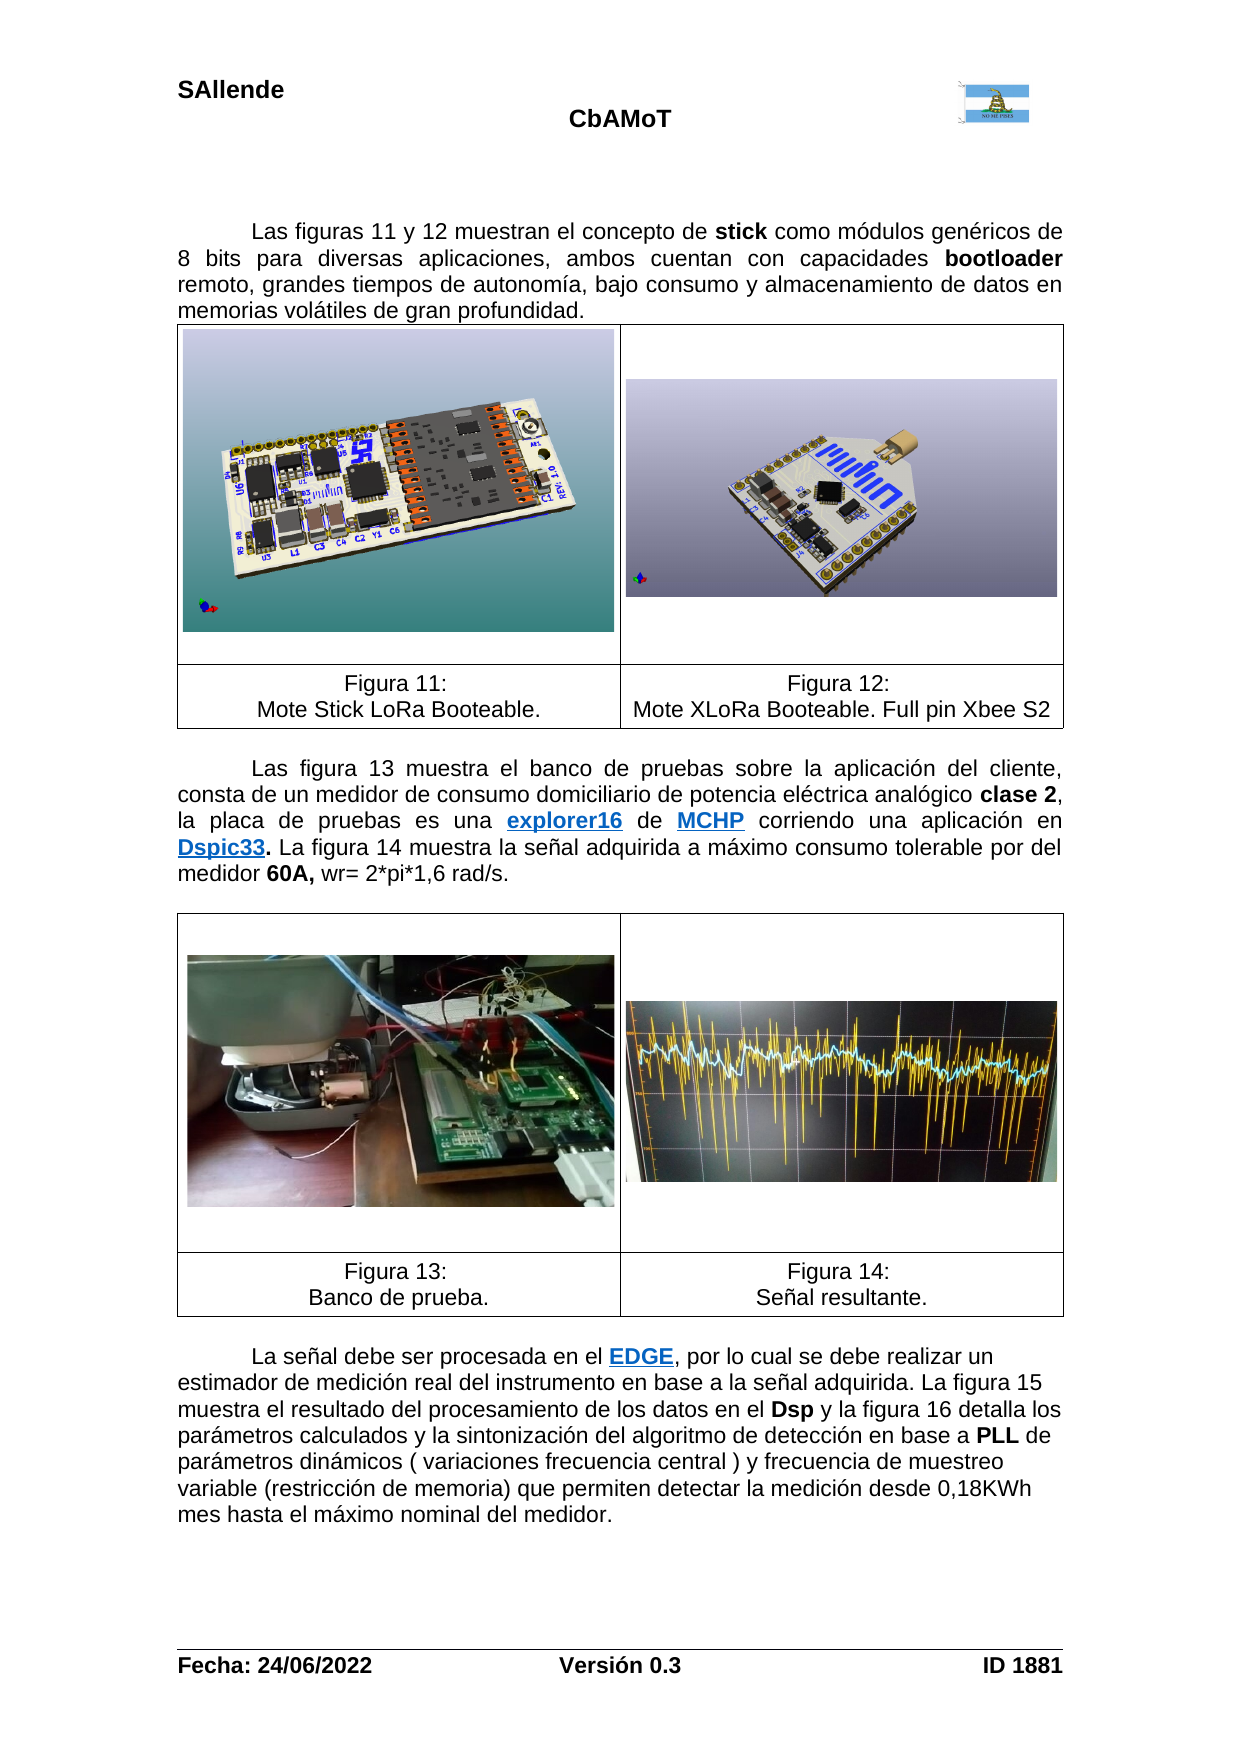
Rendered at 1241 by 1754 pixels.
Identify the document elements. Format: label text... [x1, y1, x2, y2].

text Las figuras 11 y 12 muestran el concepto de stick como módulos genéricos de 8 bits para diversas aplicaciones, ambos cuentan con capacidades bootloader remoto, grandes tiempos de autonomía, bajo consumo y almacenamiento de datos en memorias volátiles de gran profundidad. [177, 218, 1063, 324]
table_header [178, 914, 620, 1252]
table_cell Figura 12: Mote XLoRa Booteable. Full pin Xbee S2 [621, 665, 1063, 728]
text La señal debe ser procesada en el EDGE, por lo cual se debe realizar un estimador de medición real del instrumento en base a la señal adquirida. La figura 15 muestra el resultado del procesamiento de los datos en el Dsp y la figura 16 detalla los parámetros calculados y la sintonización del algoritmo de detección en base a PLL de parámetros dinámicos ( variaciones frecuencia central ) y frecuencia de muestreo variable (restricción de memoria) que permiten detectar la medición desde 0,18KWh mes hasta el máximo nominal del medidor. [177, 1343, 1063, 1527]
table_header [621, 325, 1063, 664]
table_cell Figura 14: Señal resultante. [621, 1253, 1063, 1316]
picture [187, 955, 615, 1207]
table_header [621, 914, 1063, 1252]
table_cell Figura 11: Mote Stick LoRa Booteable. [178, 665, 620, 728]
table_cell Figura 13: Banco de prueba. [178, 1253, 620, 1316]
picture [954, 79, 1033, 126]
picture [625, 1001, 1058, 1182]
table_header [178, 330, 620, 664]
picture [182, 329, 615, 632]
text Las figura 13 muestra el banco de pruebas sobre la aplicación del cliente, consta de un medidor de consumo domiciliario de potencia eléctrica analógico clase 2, la placa de pruebas es una explorer16 de MCHP corriendo una aplicación en Dspic33. La figura 14 muestra la señal adquirida a máximo consumo tolerable por del medidor 60A, wr= 2*pi*1,6 rad/s. [177, 754, 1063, 886]
table_header [178, 325, 620, 329]
picture [625, 379, 1058, 597]
